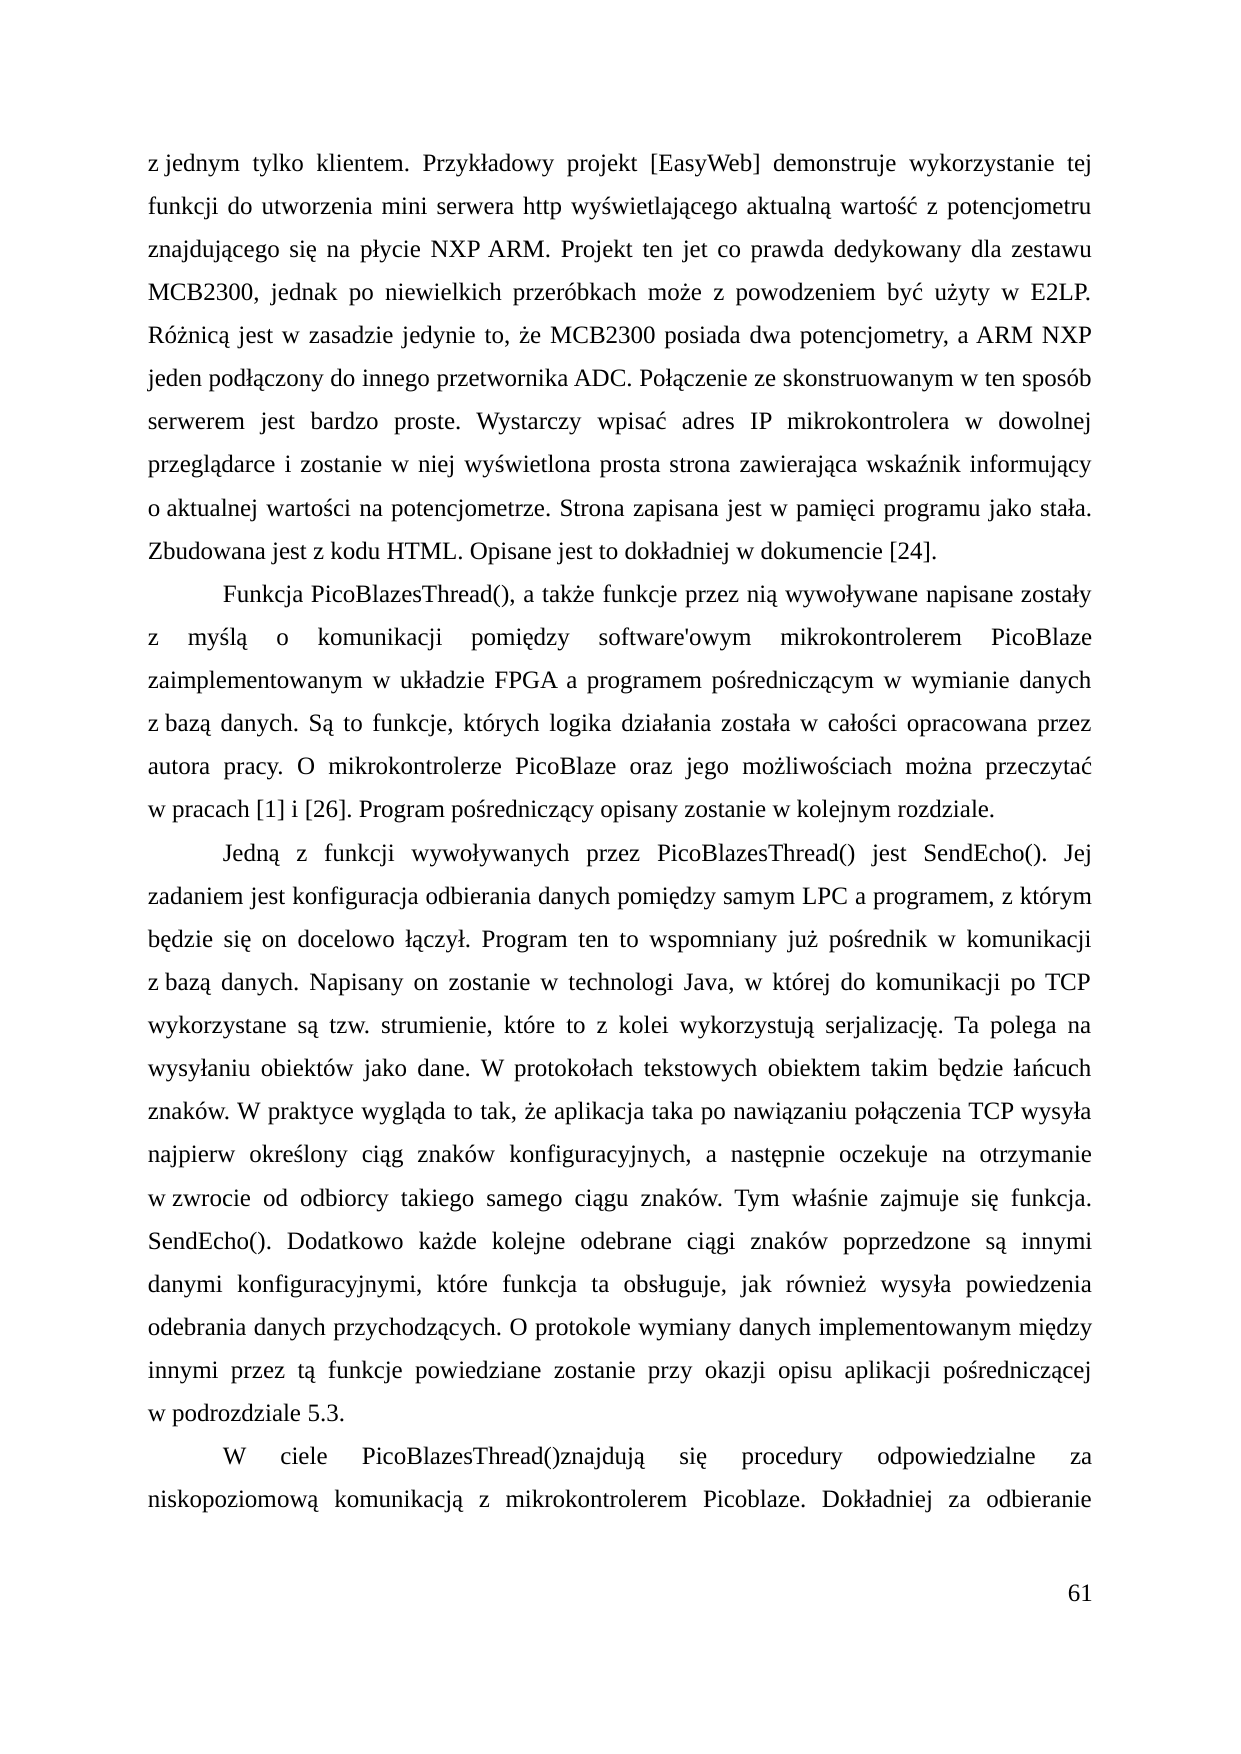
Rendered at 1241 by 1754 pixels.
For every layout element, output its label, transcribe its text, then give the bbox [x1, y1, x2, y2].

text Funkcja PicoBlazesThread(), a także funkcje przez nią wywoływane napisane zostały z myślą o komunikacji pomiędzy software'owym mikrokontrolerem PicoBlaze zaimplementowanym w układzie FPGA a programem pośredniczącym w wymianie danych z bazą danych. Są to funkcje, których logika działania została w całości opracowana przez autora pracy. O mikrokontrolerze PicoBlaze oraz jego możliwościach można przeczytać w pracach [1] i [26]. Program pośredniczący opisany zostanie w kolejnym rozdziale. [148, 579, 1093, 823]
text z jednym tylko klientem. Przykładowy projekt [EasyWeb] demonstruje wykorzystanie tej funkcji do utworzenia mini serwera http wyświetlającego aktualną wartość z potencjometru znajdującego się na płycie NXP ARM. Projekt ten jet co prawda dedykowany dla zestawu MCB2300, jednak po niewielkich przeróbkach może z powodzeniem być użyty w E2LP. Różnicą jest w zasadzie jedynie to, że MCB2300 posiada dwa potencjometry, a ARM NXP jeden podłączony do innego przetwornika ADC. Połączenie ze skonstruowanym w ten sposób serwerem jest bardzo proste. Wystarczy wpisać adres IP mikrokontrolera w dowolnej przeglądarce i zostanie w niej wyświetlona prosta strona zawierająca wskaźnik informujący o aktualnej wartości na potencjometrze. Strona zapisana jest w pamięci programu jako stała. Zbudowana jest z kodu HTML. Opisane jest to dokładniej w dokumencie [24]. [148, 148, 1093, 564]
text Jedną z funkcji wywoływanych przez PicoBlazesThread() jest SendEcho(). Jej zadaniem jest konfiguracja odbierania danych pomiędzy samym LPC a programem, z którym będzie się on docelowo łączył. Program ten to wspomniany już pośrednik w komunikacji z bazą danych. Napisany on zostanie w technologi Java, w której do komunikacji po TCP wykorzystane są tzw. strumienie, które to z kolei wykorzystują serjalizację. Ta polega na wysyłaniu obiektów jako dane. W protokołach tekstowych obiektem takim będzie łańcuch znaków. W praktyce wygląda to tak, że aplikacja taka po nawiązaniu połączenia TCP wysyła najpierw określony ciąg znaków konfiguracyjnych, a następnie oczekuje na otrzymanie w zwrocie od odbiorcy takiego samego ciągu znaków. Tym właśnie zajmuje się funkcja. SendEcho(). Dodatkowo każde kolejne odebrane ciągi znaków poprzedzone są innymi danymi konfiguracyjnymi, które funkcja ta obsługuje, jak również wysyła powiedzenia odebrania danych przychodzących. O protokole wymiany danych implementowanym między innymi przez tą funkcje powiedziane zostanie przy okazji opisu aplikacji pośredniczącej w podrozdziale 5.3. [148, 838, 1093, 1427]
text W ciele PicoBlazesThread()znajdują się procedury odpowiedzialne za niskopoziomową komunikacją z mikrokontrolerem Picoblaze. Dokładniej za odbieranie [148, 1441, 1093, 1513]
